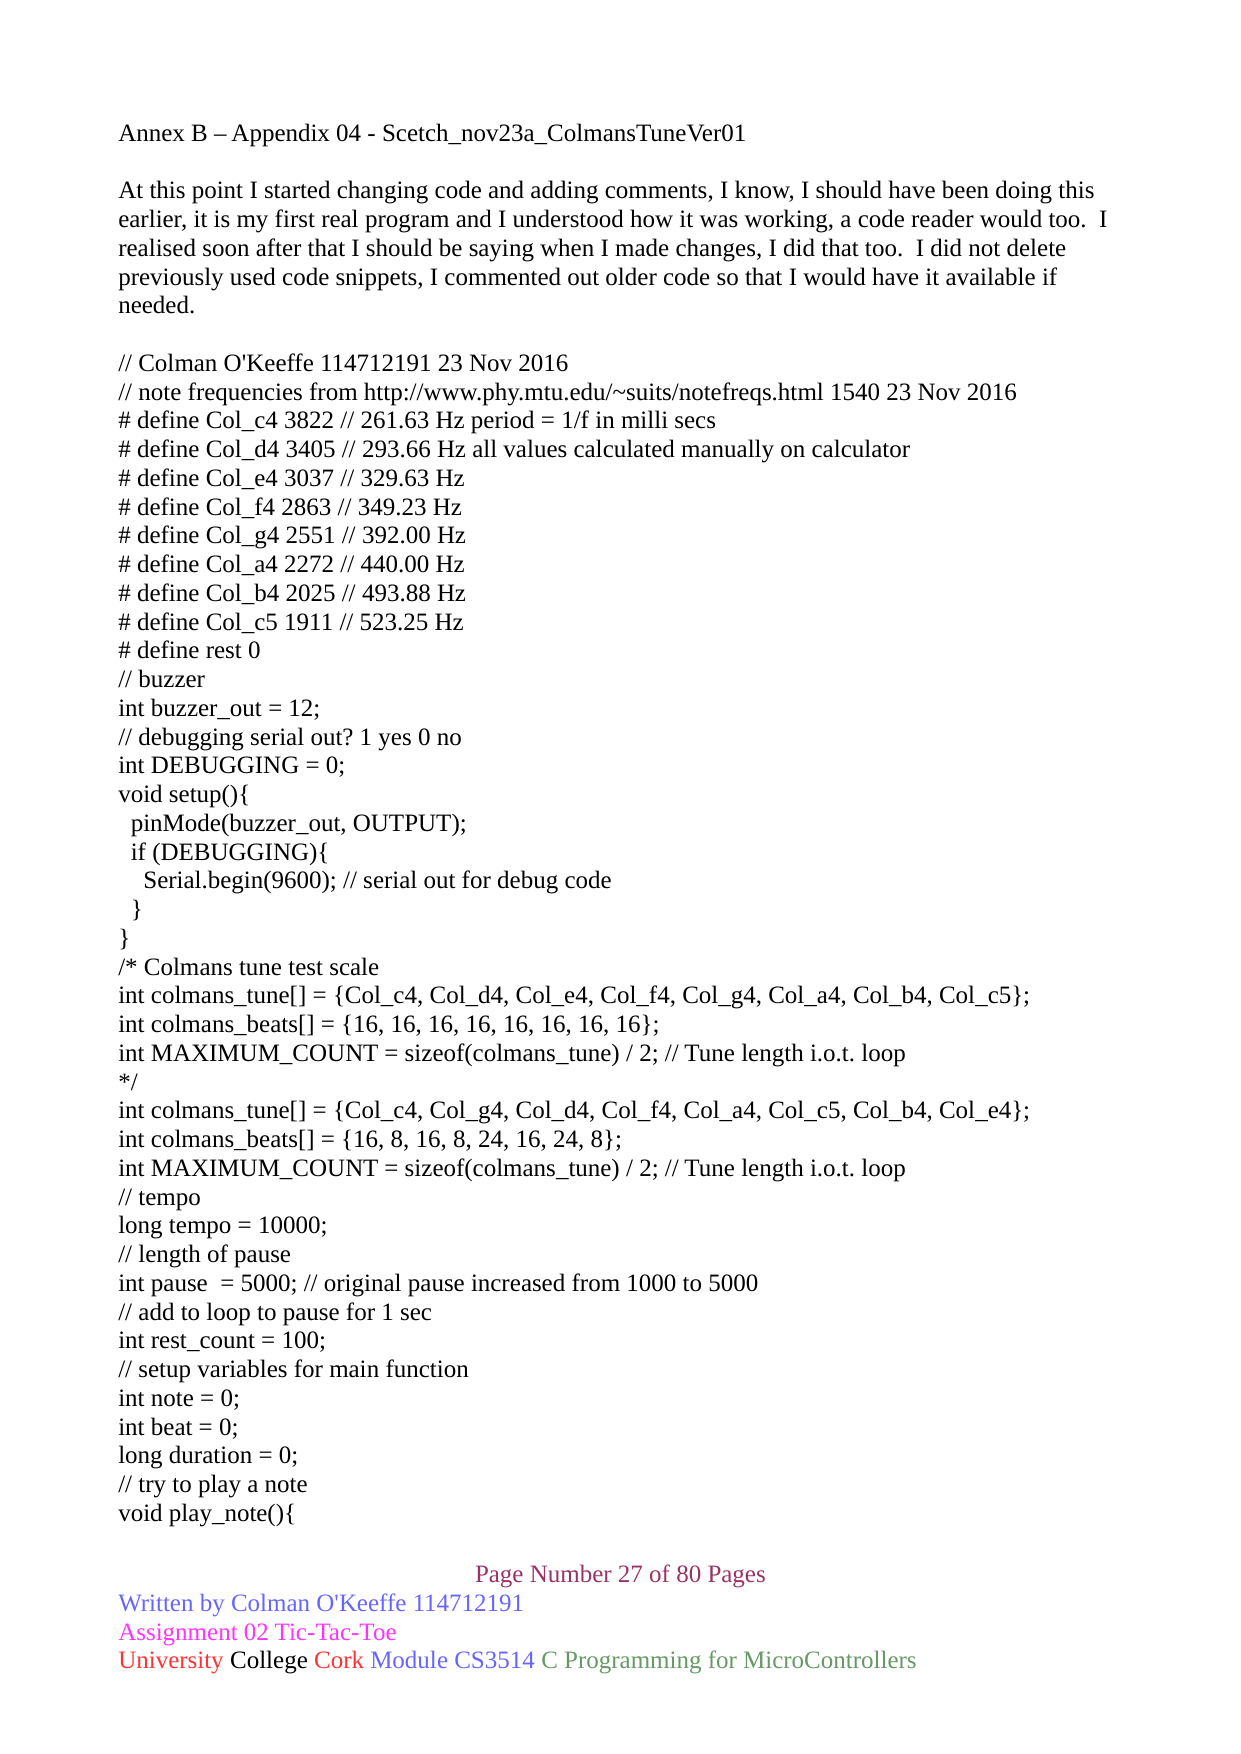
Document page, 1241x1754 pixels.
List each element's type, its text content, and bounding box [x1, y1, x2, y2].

text if (DEBUGGING){ [118, 837, 1122, 866]
text int colmans_tune[] = {Col_c4, Col_d4, Col_e4, Col_f4, Col_g4, Col_a4, Col_b4, Col_c5}; [118, 981, 1122, 1009]
text /* Colmans tune test scale [118, 952, 1122, 981]
text # define rest 0 [118, 636, 1122, 664]
text At this point I started changing code and adding comments, I know, I should have been doing this earlier, it is my first real program and I understood how it was working, a code reader would too. I realised soon after that I should be saying when I made changes, I did that too. I did not delete previously used code snippets, I commented out older code so that I would have it available if needed. [118, 176, 1122, 319]
text void play_note(){ [118, 1498, 1122, 1527]
text // add to loop to pause for 1 sec [118, 1297, 1122, 1326]
text int MAXIMUM_COUNT = sizeof(colmans_tune) / 2; // Tune length i.o.t. loop [118, 1038, 1122, 1067]
text int DEBUGGING = 0; [118, 751, 1122, 779]
text int note = 0; [118, 1383, 1122, 1412]
text int rest_count = 100; [118, 1326, 1122, 1354]
text # define Col_c4 3822 // 261.63 Hz period = 1/f in milli secs [118, 406, 1122, 434]
text // tempo [118, 1182, 1122, 1211]
text int beat = 0; [118, 1412, 1122, 1441]
text // buzzer [118, 664, 1122, 693]
text # define Col_e4 3037 // 329.63 Hz [118, 463, 1122, 492]
text } [118, 923, 1122, 952]
text Annex B – Appendix 04 - Scetch_nov23a_ColmansTuneVer01 [118, 118, 1122, 147]
text // length of pause [118, 1239, 1122, 1268]
text # define Col_c5 1911 // 523.25 Hz [118, 607, 1122, 636]
text // note frequencies from http://www.phy.mtu.edu/~suits/notefreqs.html 1540 23 Nov 2016 [118, 377, 1122, 406]
text Serial.begin(9600); // serial out for debug code [118, 866, 1122, 894]
text int colmans_beats[] = {16, 16, 16, 16, 16, 16, 16, 16}; [118, 1009, 1122, 1038]
text // try to play a note [118, 1469, 1122, 1498]
text # define Col_a4 2272 // 440.00 Hz [118, 549, 1122, 578]
text # define Col_g4 2551 // 392.00 Hz [118, 521, 1122, 549]
text int pause = 5000; // original pause increased from 1000 to 5000 [118, 1268, 1122, 1297]
text # define Col_f4 2863 // 349.23 Hz [118, 492, 1122, 521]
text # define Col_d4 3405 // 293.66 Hz all values calculated manually on calculator [118, 434, 1122, 463]
text } [118, 894, 1122, 923]
text void setup(){ [118, 779, 1122, 808]
text int MAXIMUM_COUNT = sizeof(colmans_tune) / 2; // Tune length i.o.t. loop [118, 1153, 1122, 1182]
text int colmans_beats[] = {16, 8, 16, 8, 24, 16, 24, 8}; [118, 1124, 1122, 1153]
text int buzzer_out = 12; [118, 693, 1122, 722]
text // Colman O'Keeffe 114712191 23 Nov 2016 [118, 348, 1122, 377]
text # define Col_b4 2025 // 493.88 Hz [118, 578, 1122, 607]
text // setup variables for main function [118, 1354, 1122, 1383]
text // debugging serial out? 1 yes 0 no [118, 722, 1122, 751]
text long tempo = 10000; [118, 1211, 1122, 1239]
text pinMode(buzzer_out, OUTPUT); [118, 808, 1122, 837]
text int colmans_tune[] = {Col_c4, Col_g4, Col_d4, Col_f4, Col_a4, Col_c5, Col_b4, Col_e4}; [118, 1096, 1122, 1124]
text */ [118, 1067, 1122, 1096]
text long duration = 0; [118, 1441, 1122, 1469]
